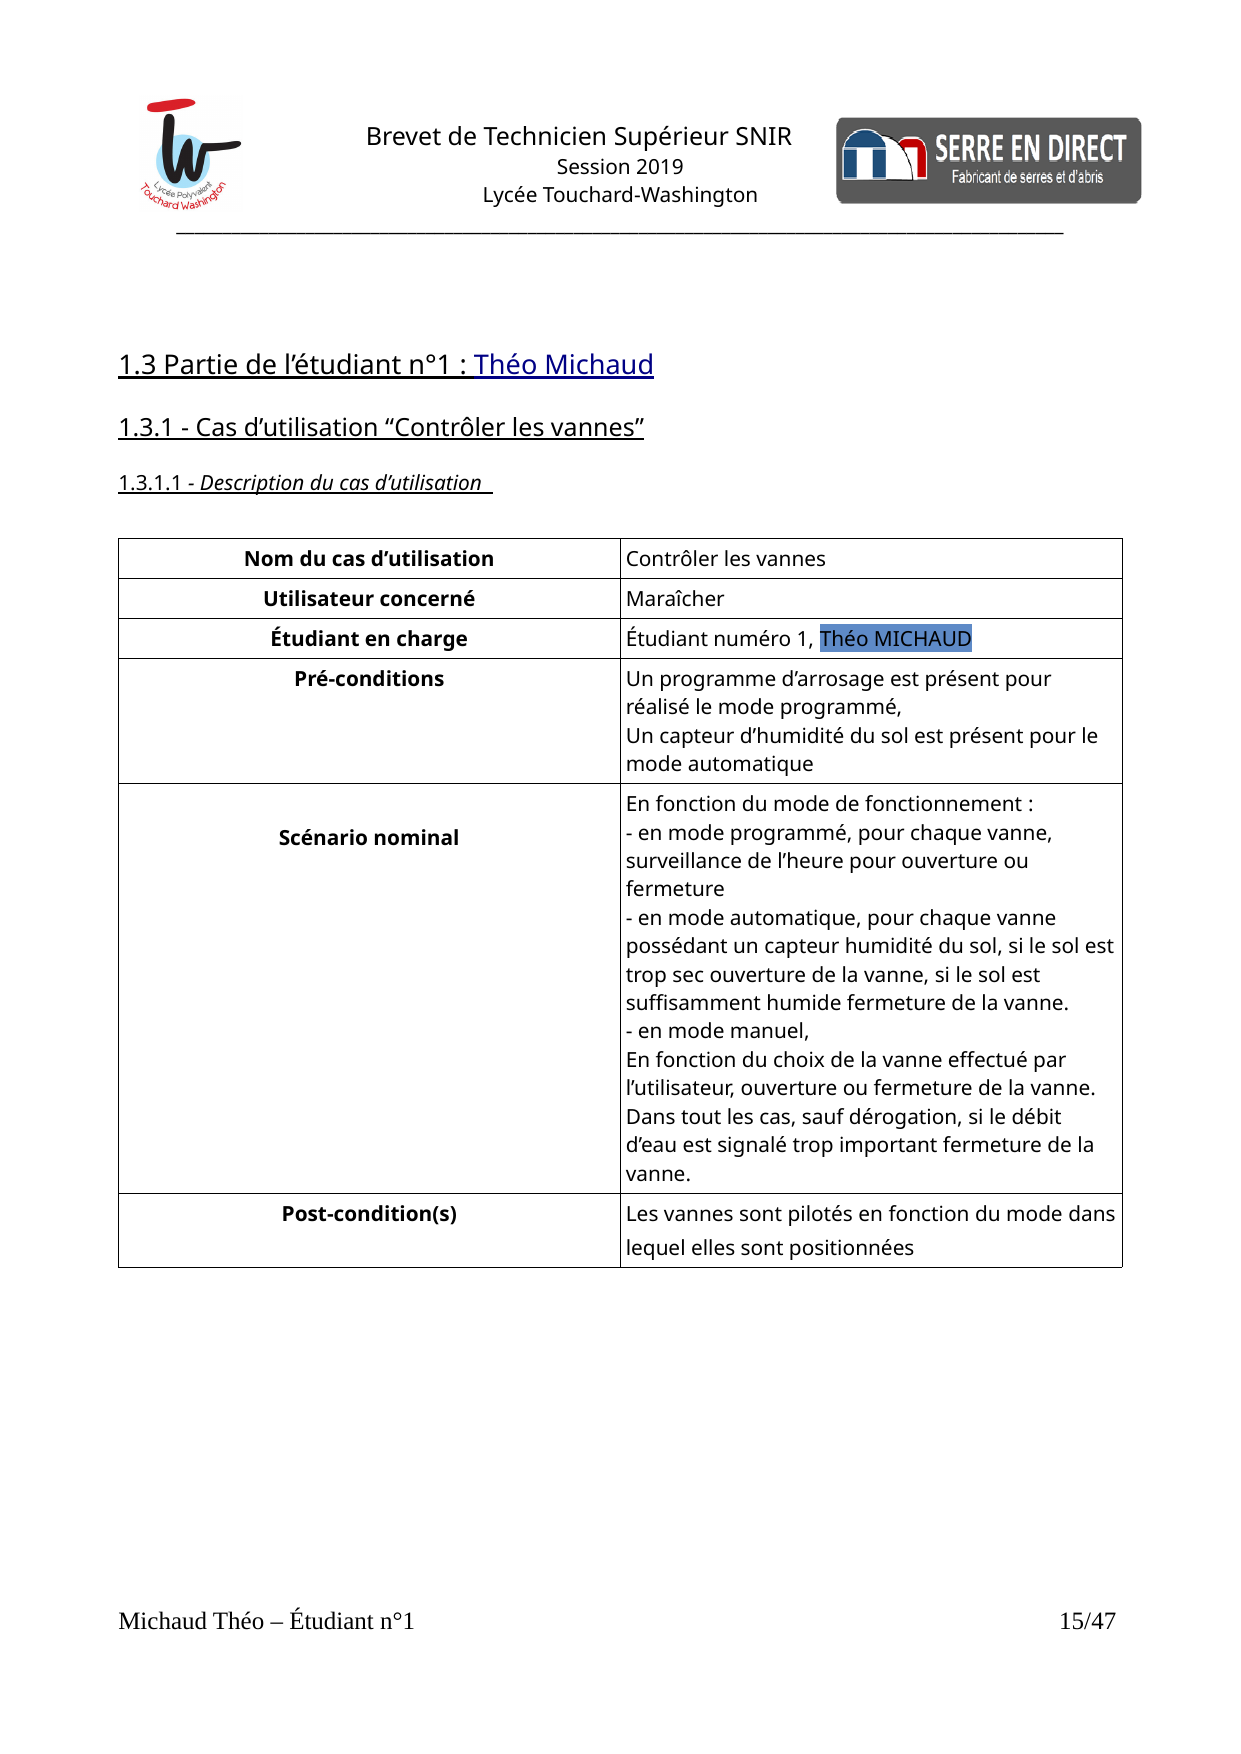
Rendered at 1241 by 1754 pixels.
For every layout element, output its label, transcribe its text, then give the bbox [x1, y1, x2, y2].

picture [831, 115, 1145, 208]
table_cell Scénario nominal [119, 784, 620, 1193]
table_cell En fonction du mode de fonctionnement : - en mode programmé, pour chaque vanne, surveillance de l’heure pour ouverture ou fermeture - en mode automatique, pour chaque vanne possédant un capteur humidité du sol, si le sol est trop sec ouverture de la vanne, si le sol est suffisamment humide fermeture de la vanne. - en mode manuel, En fonction du choix de la vanne effectué par l’utilisateur, ouverture ou fermeture de la vanne. Dans tout les cas, sauf dérogation, si le débit d’eau est signalé trop important fermeture de la vanne. [621, 784, 1122, 1193]
table_cell Un programme d’arrosage est présent pour réalisé le mode programmé, Un capteur d’humidité du sol est présent pour le mode automatique [621, 659, 1122, 783]
table_cell Les vannes sont pilotés en fonction du mode dans lequel elles sont positionnées [621, 1194, 1122, 1267]
subtitle 1.3 Partie de l’étudiant n°1 : Théo Michaud [118, 345, 1122, 382]
table_header Contrôler les vannes [621, 539, 1122, 578]
table_cell Étudiant en charge [119, 619, 620, 658]
table_cell Post-condition(s) [119, 1194, 620, 1267]
table_header Nom du cas d’utilisation [119, 539, 620, 578]
subtitle 1.3.1 - Cas d’utilisation “Contrôler les vannes” [118, 409, 1122, 443]
table_cell Étudiant numéro 1, Théo MICHAUD [621, 619, 1122, 658]
table_cell Pré-conditions [119, 659, 620, 783]
subtitle 1.3.1.1 - Description du cas d’utilisation [118, 468, 1122, 497]
table_cell Maraîcher [621, 579, 1122, 618]
picture [138, 95, 243, 212]
table_cell Utilisateur concerné [119, 579, 620, 618]
